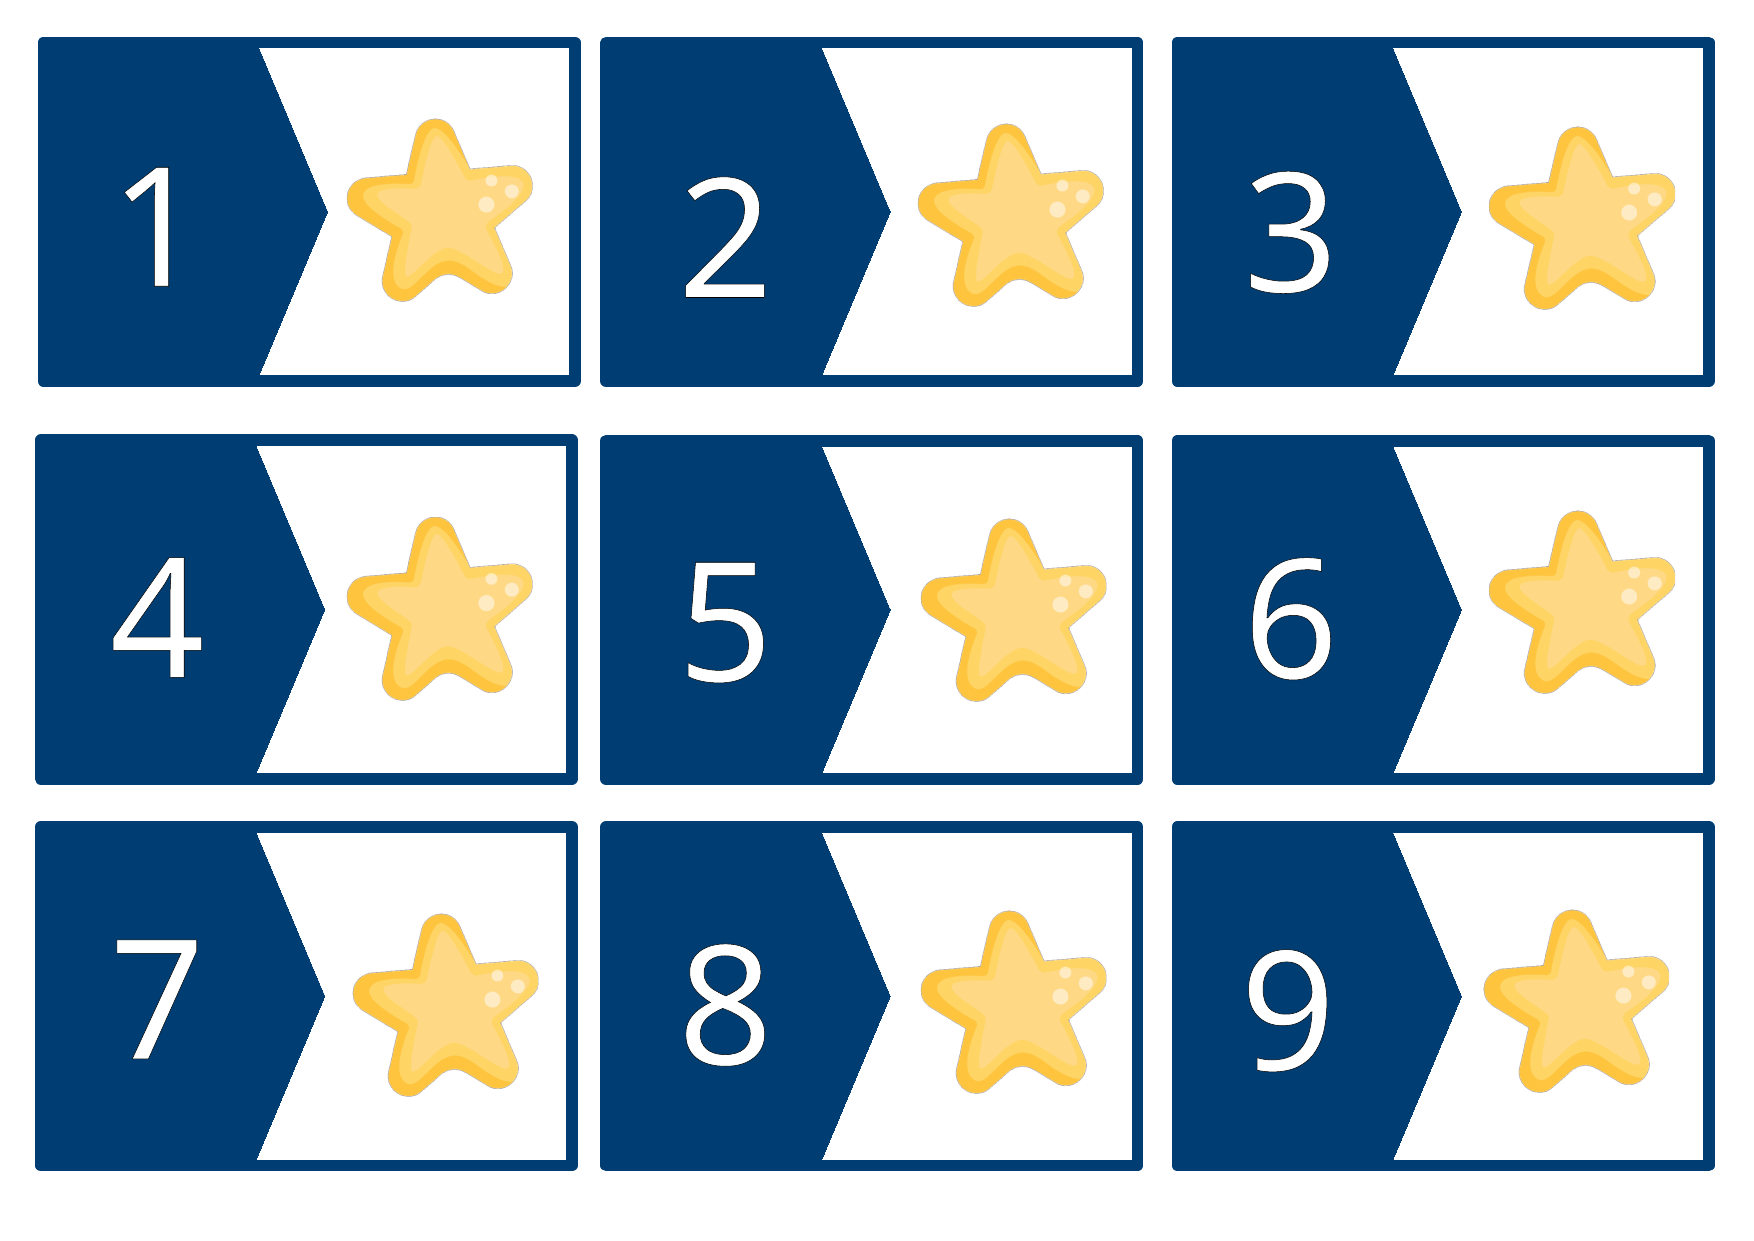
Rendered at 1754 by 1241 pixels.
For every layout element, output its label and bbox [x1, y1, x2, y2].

picture [346, 118, 533, 302]
picture [352, 913, 539, 1097]
picture [1488, 510, 1676, 694]
picture [920, 910, 1107, 1094]
picture [346, 517, 533, 701]
picture [1488, 126, 1676, 310]
picture [917, 123, 1104, 307]
picture [920, 518, 1107, 702]
picture [1483, 909, 1670, 1093]
